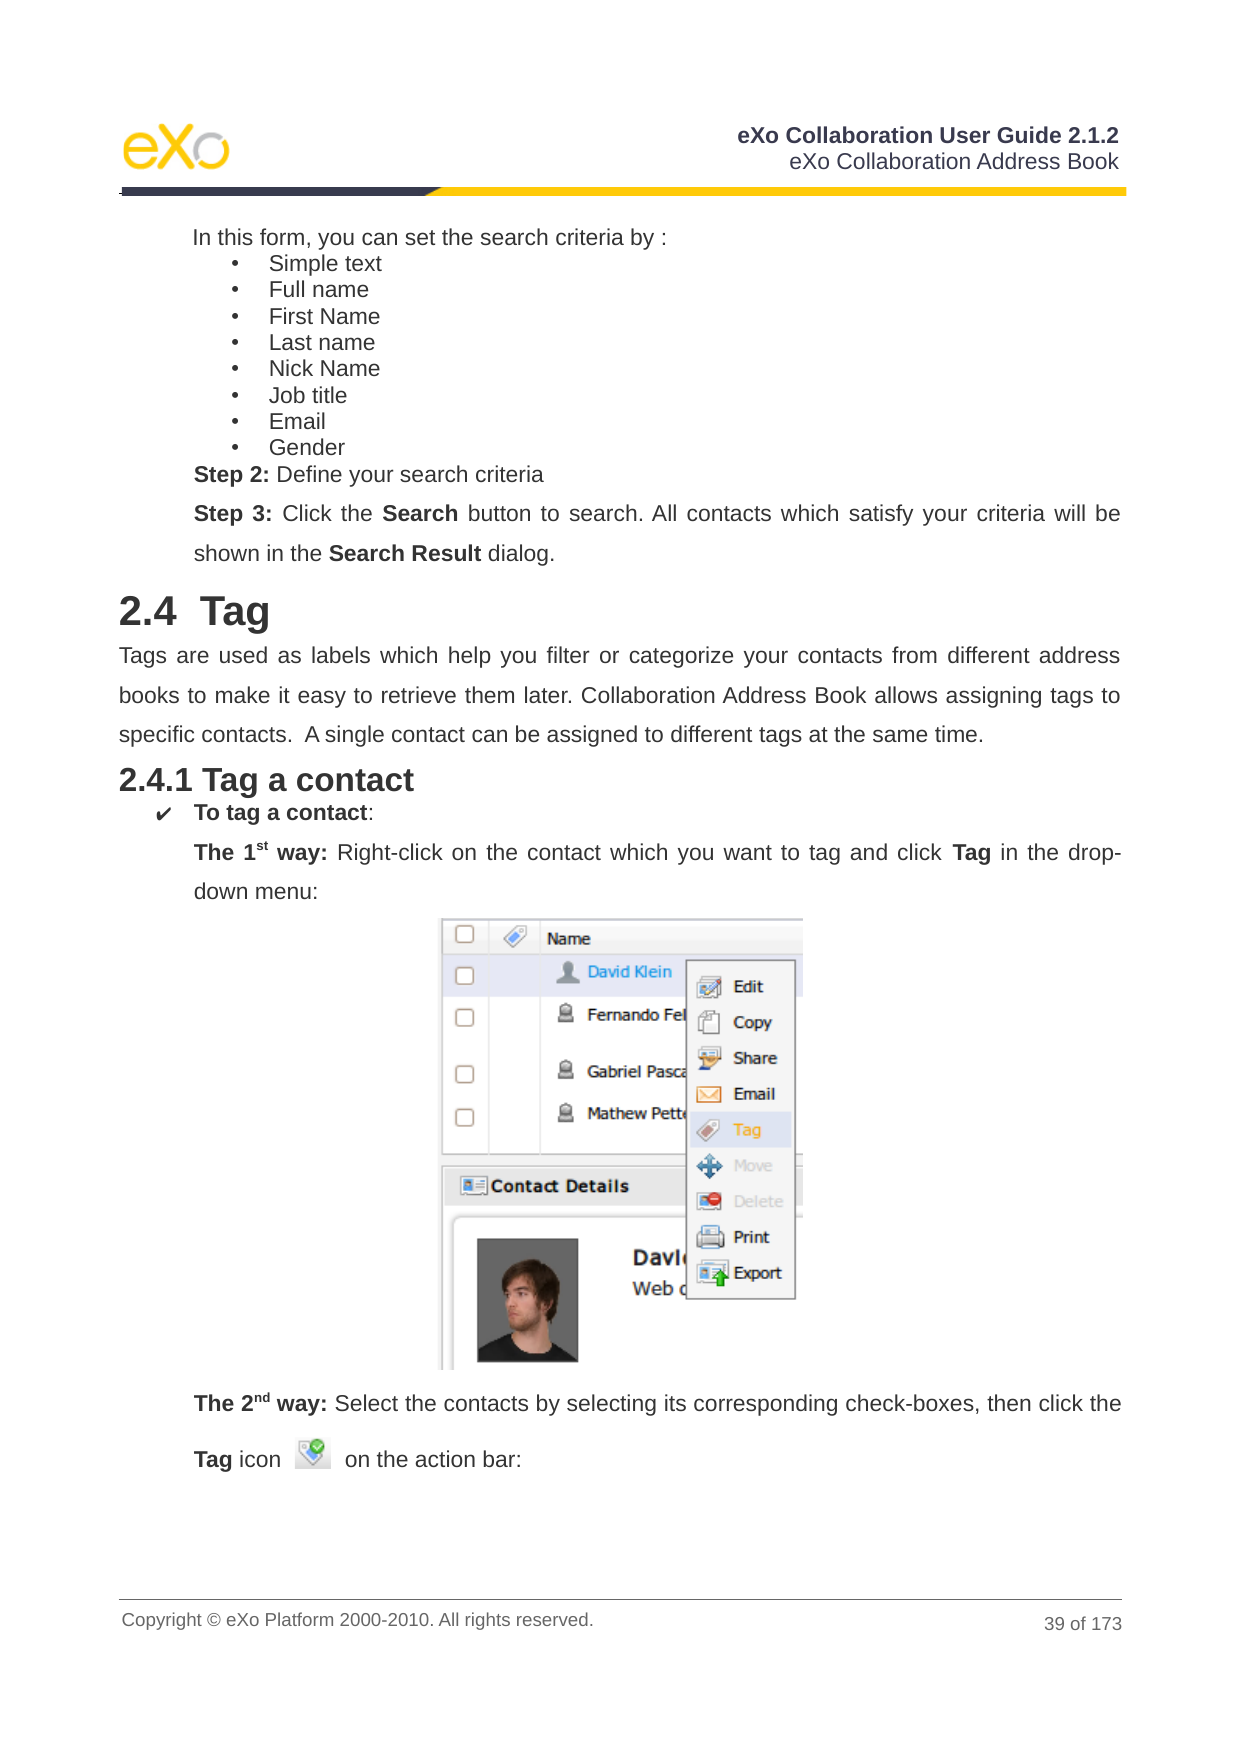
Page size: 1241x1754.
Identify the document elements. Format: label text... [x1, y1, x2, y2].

list Nick Name [231, 355, 1122, 382]
list Gender [231, 434, 1122, 461]
list Email [231, 408, 1122, 434]
list The 2nd way: Select the contacts by selecting its corresponding check-boxes, then click the Tag icon on the action bar: [156, 917, 1122, 1476]
list The 1st way: Right-click on the contact which you want to tag and click Tag in the drop-down menu: [156, 838, 1122, 904]
list Full name [231, 276, 1122, 303]
list Simple text [231, 250, 1122, 276]
subtitle Tag [118, 587, 1122, 634]
picture [437, 918, 803, 1370]
list Job title [231, 382, 1122, 408]
text In this form, you can set the search criteria by : [118, 223, 1122, 250]
list First Name [231, 303, 1122, 329]
subtitle Tag a contact [118, 761, 1122, 799]
list To tag a contact: [156, 799, 1122, 825]
list Step 2: Define your search criteria [156, 461, 1122, 487]
list Step 3: Click the Search button to search. All contacts which satisfy your criteria will be shown in the Search Result dialog. [156, 500, 1122, 566]
list Last name [231, 329, 1122, 355]
picture [121, 187, 1127, 196]
text Tags are used as labels which help you filter or categorize your contacts from different address books to make it easy to retrieve them later. Collaboration Address Book allows assigning tags to specific contacts. A single contact can be assigned to different tags at the same time. [118, 642, 1122, 747]
picture [294, 1437, 331, 1469]
picture [123, 123, 230, 170]
